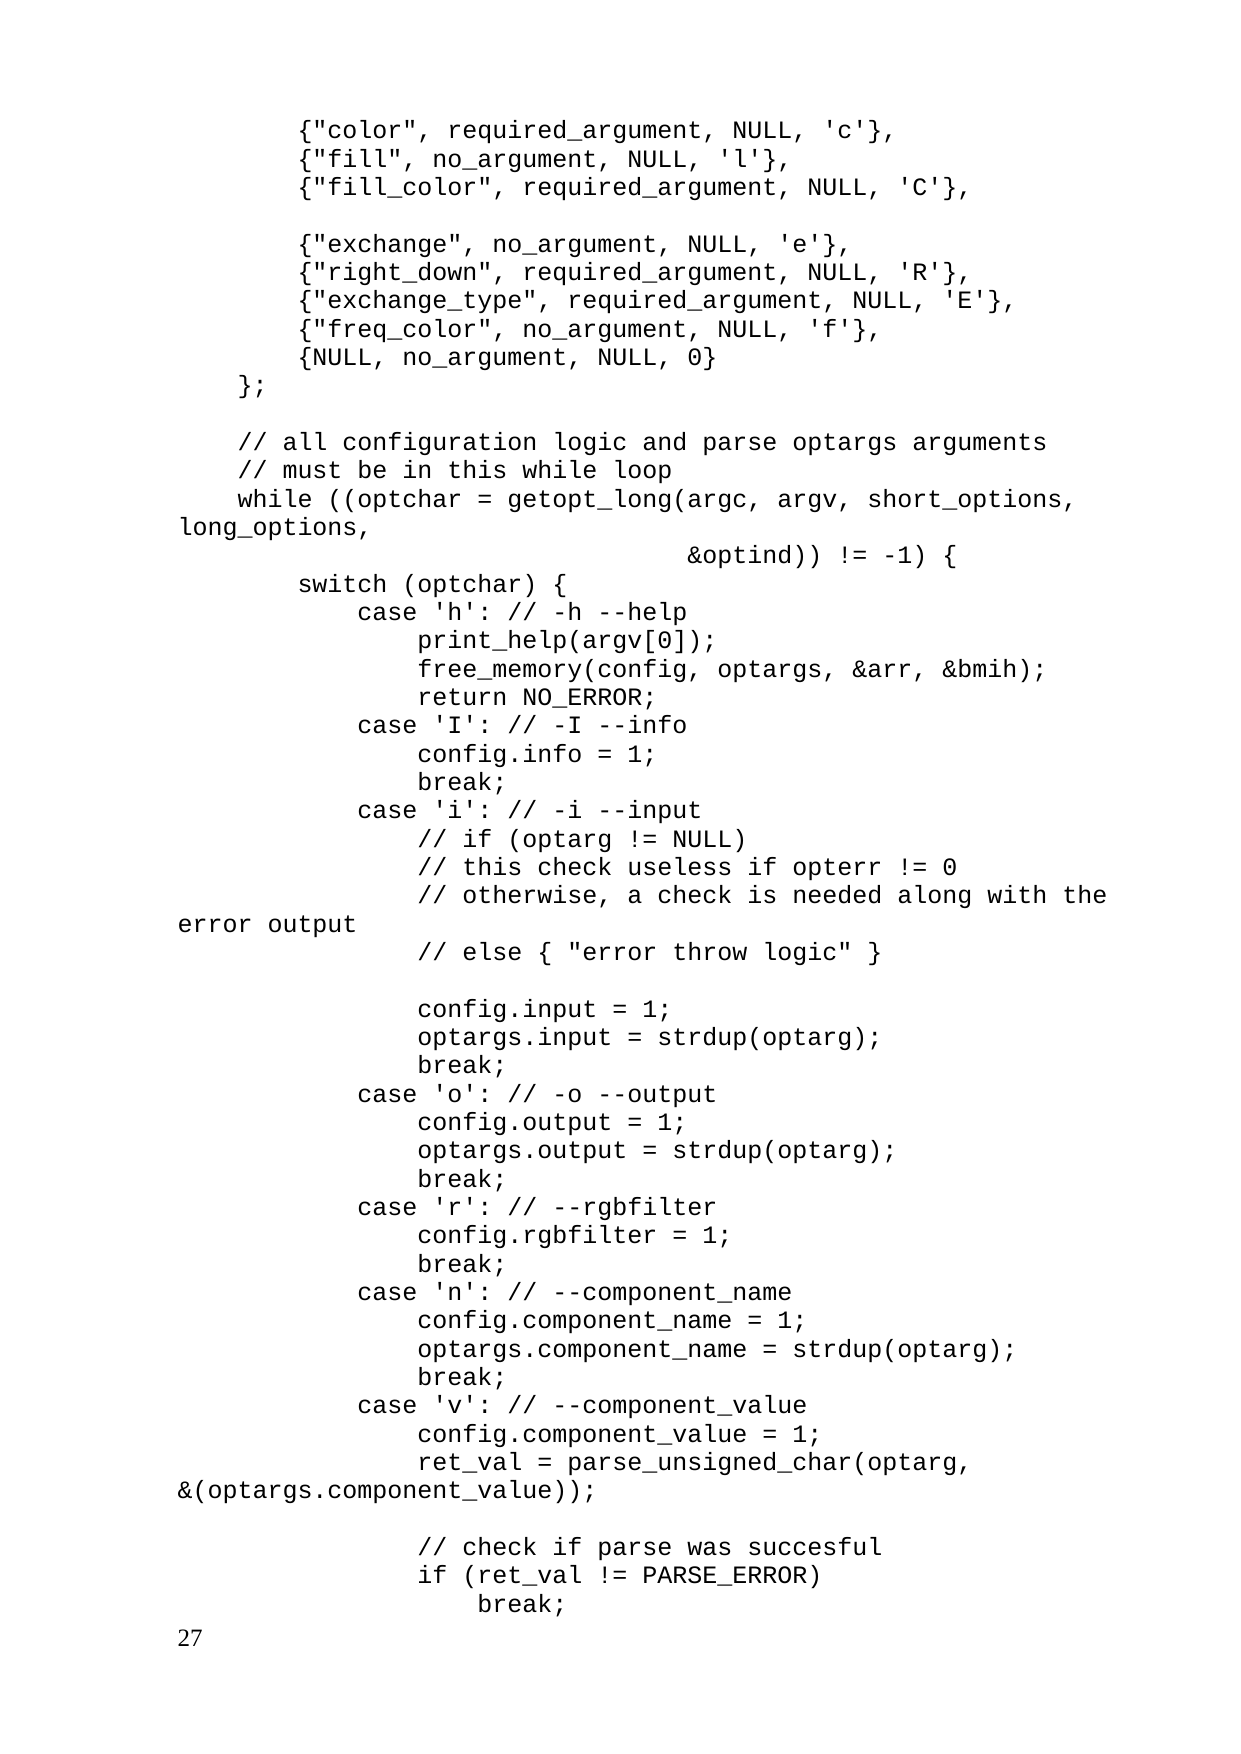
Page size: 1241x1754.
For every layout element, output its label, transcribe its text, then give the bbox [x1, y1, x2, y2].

text // if (optarg != NULL) [177, 826, 1181, 855]
text case 'v': // --component_value [177, 1393, 1181, 1421]
text }; [177, 373, 1181, 401]
text {"exchange", no_argument, NULL, 'e'}, [177, 231, 1181, 260]
text {NULL, no_argument, NULL, 0} [177, 345, 1181, 373]
text optargs.input = strdup(optarg); [177, 1025, 1181, 1053]
text config.component_name = 1; [177, 1308, 1181, 1336]
text {"freq_color", no_argument, NULL, 'f'}, [177, 316, 1181, 345]
text case 'i': // -i --input [177, 798, 1181, 826]
text {"fill_color", required_argument, NULL, 'C'}, [177, 175, 1181, 203]
text break; [177, 1591, 1181, 1620]
text while ((optchar = getopt_long(argc, argv, short_options, long_options, [177, 486, 1181, 543]
text {"color", required_argument, NULL, 'c'}, [177, 118, 1181, 146]
text break; [177, 770, 1181, 798]
text optargs.component_name = strdup(optarg); [177, 1336, 1181, 1365]
text break; [177, 1251, 1181, 1280]
text print_help(argv[0]); [177, 628, 1181, 656]
text {"right_down", required_argument, NULL, 'R'}, [177, 260, 1181, 288]
text return NO_ERROR; [177, 685, 1181, 713]
text if (ret_val != PARSE_ERROR) [177, 1563, 1181, 1591]
text break; [177, 1365, 1181, 1393]
text {"fill", no_argument, NULL, 'l'}, [177, 146, 1181, 175]
text // must be in this while loop [177, 458, 1181, 486]
text &optind)) != -1) { [177, 543, 1181, 571]
text break; [177, 1053, 1181, 1081]
text config.rgbfilter = 1; [177, 1223, 1181, 1251]
text case 'h': // -h --help [177, 600, 1181, 628]
text break; [177, 1166, 1181, 1195]
text case 'I': // -I --info [177, 713, 1181, 741]
text ret_val = parse_unsigned_char(optarg, &(optargs.component_value)); [177, 1450, 1181, 1506]
text // this check useless if opterr != 0 [177, 855, 1181, 883]
text // else { "error throw logic" } [177, 940, 1181, 968]
text case 'r': // --rgbfilter [177, 1195, 1181, 1223]
text free_memory(config, optargs, &arr, &bmih); [177, 656, 1181, 685]
text // check if parse was succesful [177, 1535, 1181, 1563]
text {"exchange_type", required_argument, NULL, 'E'}, [177, 288, 1181, 316]
text config.output = 1; [177, 1110, 1181, 1138]
text case 'o': // -o --output [177, 1081, 1181, 1110]
text config.component_value = 1; [177, 1421, 1181, 1450]
text // all configuration logic and parse optargs arguments [177, 430, 1181, 458]
text config.info = 1; [177, 741, 1181, 770]
text case 'n': // --component_name [177, 1280, 1181, 1308]
text switch (optchar) { [177, 571, 1181, 600]
text optargs.output = strdup(optarg); [177, 1138, 1181, 1166]
text config.input = 1; [177, 996, 1181, 1025]
text // otherwise, a check is needed along with the error output [177, 883, 1181, 940]
